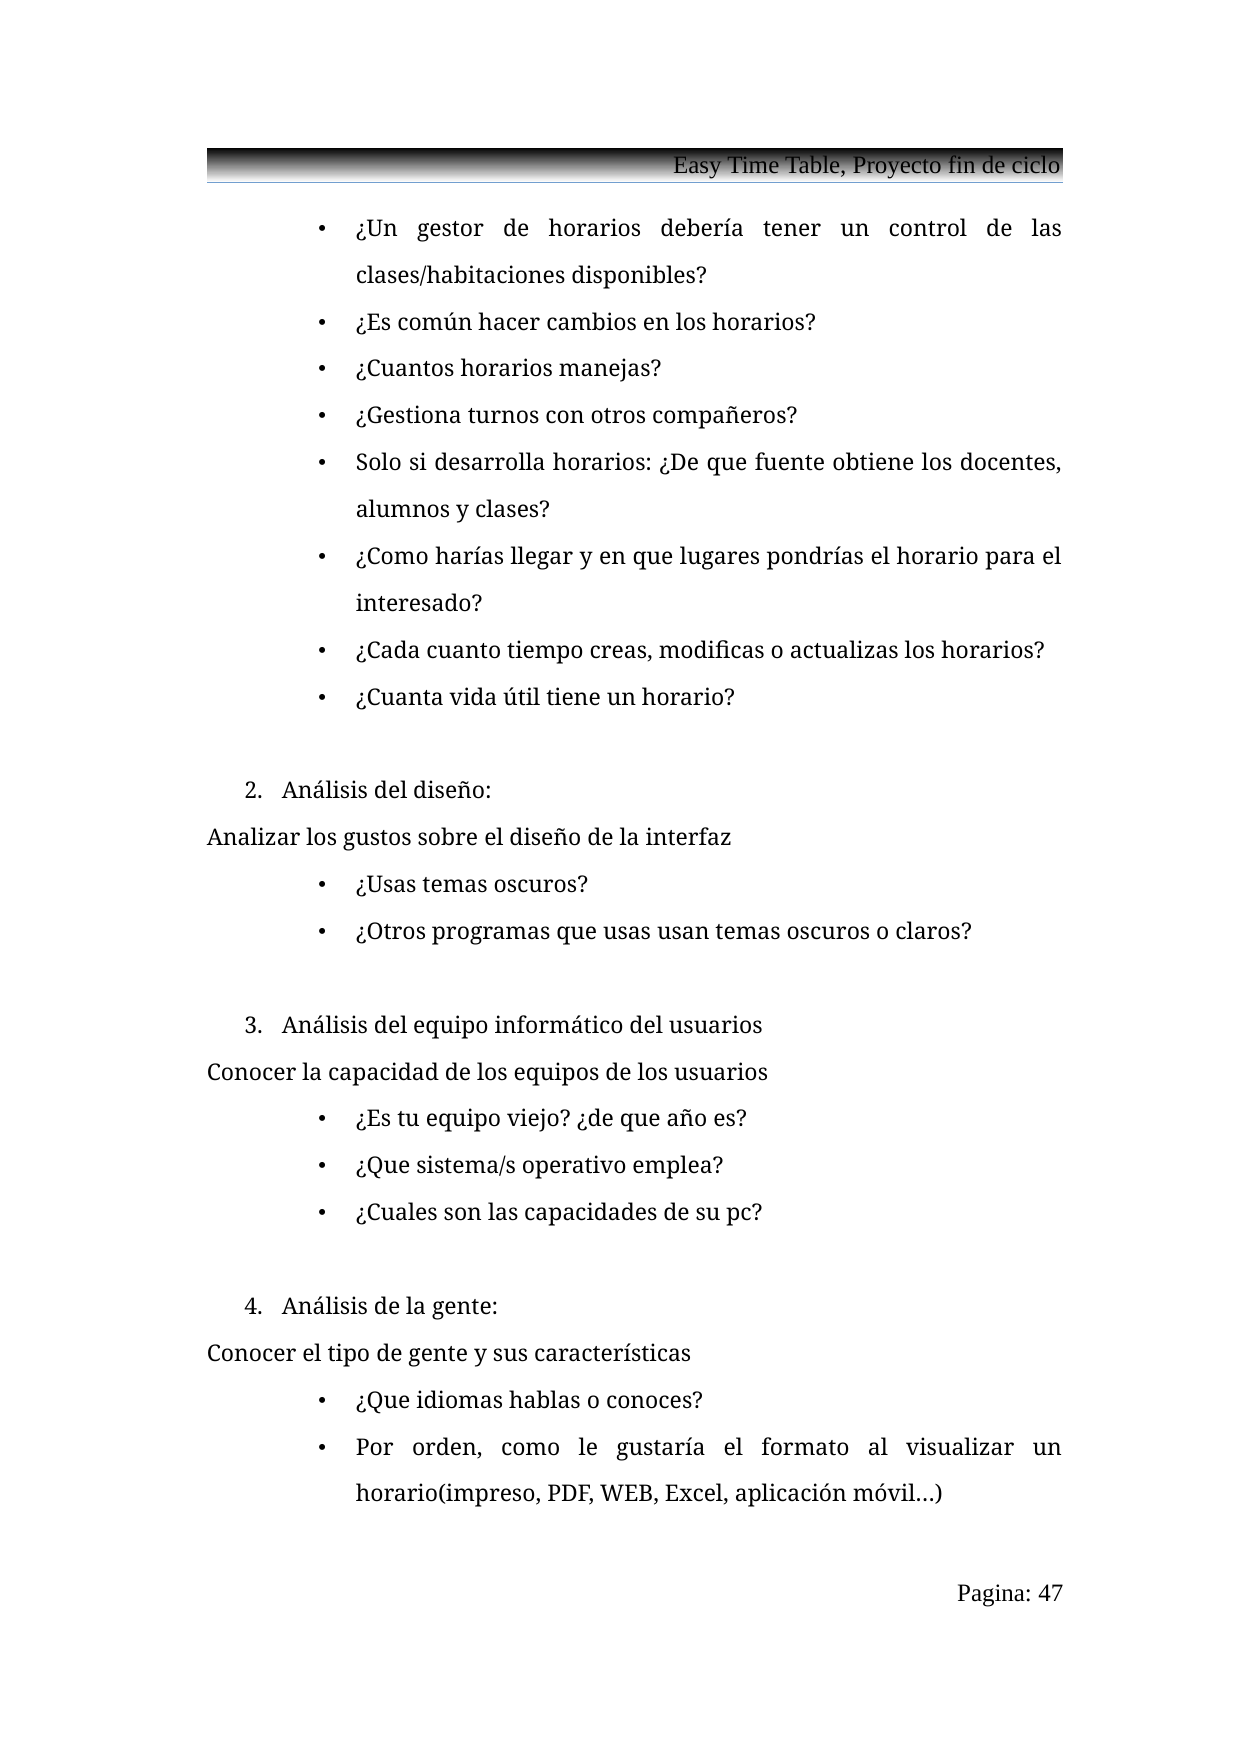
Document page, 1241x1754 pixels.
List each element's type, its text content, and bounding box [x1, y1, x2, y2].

text Analizar los gustos sobre el diseño de la interfaz [207, 821, 1063, 852]
list ¿Es común hacer cambios en los horarios? [318, 306, 1063, 337]
text Conocer la capacidad de los equipos de los usuarios [207, 1056, 1063, 1087]
list ¿Cuantos horarios manejas? [318, 352, 1063, 384]
list Análisis del diseño: [244, 774, 1063, 806]
list ¿Cuales son las capacidades de su pc? [318, 1196, 1063, 1227]
list ¿Gestiona turnos con otros compañeros? [318, 399, 1063, 431]
list ¿Que sistema/s operativo emplea? [318, 1149, 1063, 1181]
list ¿Otros programas que usas usan temas oscuros o claros? [318, 915, 1063, 946]
list ¿Cada cuanto tiempo creas, modificas o actualizas los horarios? [318, 634, 1063, 665]
list ¿Cuanta vida útil tiene un horario? [318, 681, 1063, 712]
list ¿Que idiomas hablas o conoces? [318, 1384, 1063, 1415]
list ¿Usas temas oscuros? [318, 868, 1063, 899]
list ¿Un gestor de horarios debería tener un control de las clases/habitaciones disponibles? [318, 212, 1063, 290]
list ¿Es tu equipo viejo? ¿de que año es? [318, 1102, 1063, 1134]
list Análisis de la gente: [244, 1290, 1063, 1321]
list Análisis del equipo informático del usuarios [244, 1009, 1063, 1040]
list Por orden, como le gustaría el formato al visualizar un horario(impreso, PDF, WEB, Excel, aplicación móvil…) [318, 1431, 1063, 1509]
list ¿Como harías llegar y en que lugares pondrías el horario para el interesado? [318, 540, 1063, 618]
list Solo si desarrolla horarios: ¿De que fuente obtiene los docentes, alumnos y clases? [318, 446, 1063, 524]
text Conocer el tipo de gente y sus características [207, 1337, 1063, 1368]
